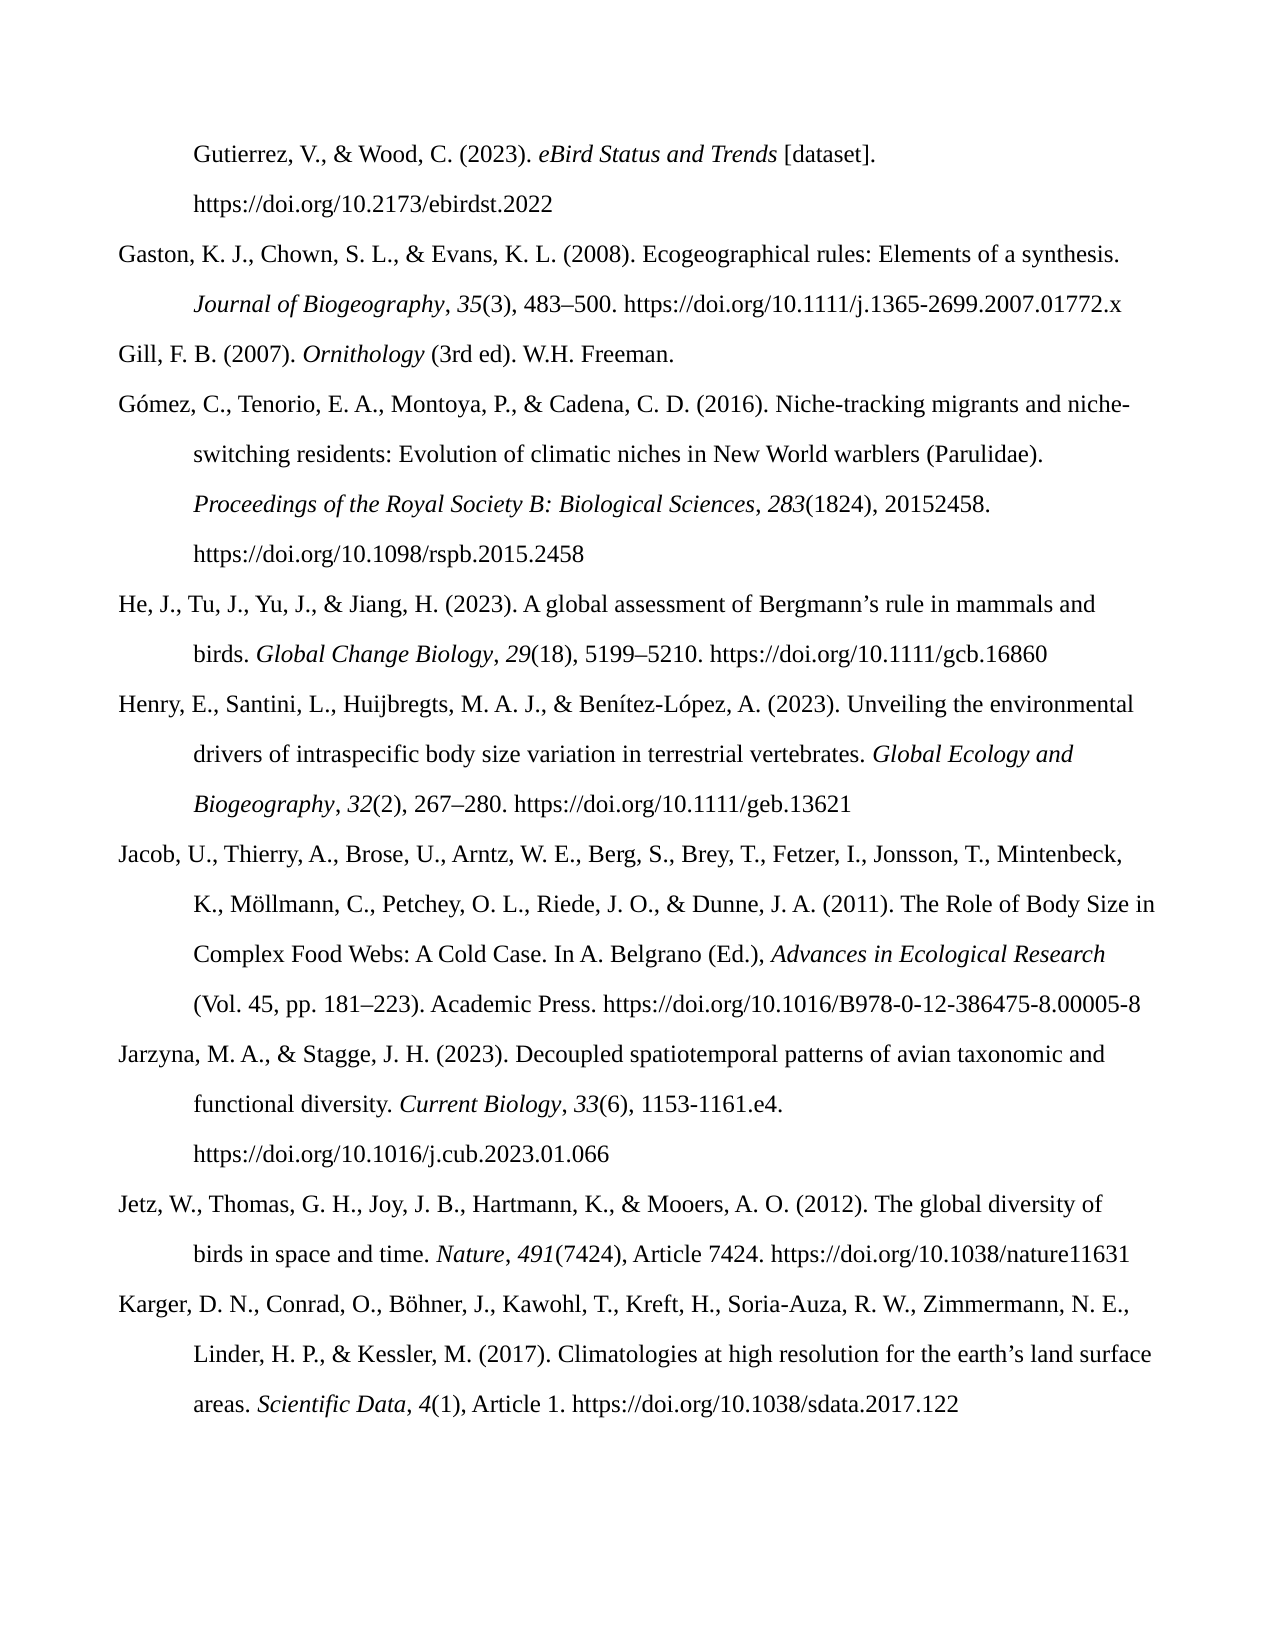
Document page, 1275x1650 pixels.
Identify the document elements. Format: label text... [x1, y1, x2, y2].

text Gaston, K. J., Chown, S. L., & Evans, K. L. (2008). Ecogeographical rules: Elements of a synthesis. Journal of Biogeography, 35(3), 483–500. https://doi.org/10.1111/j.1365-2699.2007.01772.x [118, 218, 1157, 318]
text Jetz, W., Thomas, G. H., Joy, J. B., Hartmann, K., & Mooers, A. O. (2012). The global diversity of birds in space and time. Nature, 491(7424), Article 7424. https://doi.org/10.1038/nature11631 [118, 1168, 1157, 1268]
text Henry, E., Santini, L., Huijbregts, M. A. J., & Benítez-López, A. (2023). Unveiling the environmental drivers of intraspecific body size variation in terrestrial vertebrates. Global Ecology and Biogeography, 32(2), 267–280. https://doi.org/10.1111/geb.13621 [118, 668, 1157, 818]
text Gill, F. B. (2007). Ornithology (3rd ed). W.H. Freeman. [118, 318, 1157, 368]
text Jacob, U., Thierry, A., Brose, U., Arntz, W. E., Berg, S., Brey, T., Fetzer, I., Jonsson, T., Mintenbeck, K., Möllmann, C., Petchey, O. L., Riede, J. O., & Dunne, J. A. (2011). The Role of Body Size in Complex Food Webs: A Cold Case. In A. Belgrano (Ed.), Advances in Ecological Research (Vol. 45, pp. 181–223). Academic Press. https://doi.org/10.1016/B978-0-12-386475-8.00005-8 [118, 818, 1157, 1018]
text Karger, D. N., Conrad, O., Böhner, J., Kawohl, T., Kreft, H., Soria-Auza, R. W., Zimmermann, N. E., Linder, H. P., & Kessler, M. (2017). Climatologies at high resolution for the earth’s land surface areas. Scientific Data, 4(1), Article 1. https://doi.org/10.1038/sdata.2017.122 [118, 1268, 1157, 1418]
text He, J., Tu, J., Yu, J., & Jiang, H. (2023). A global assessment of Bergmann’s rule in mammals and birds. Global Change Biology, 29(18), 5199–5210. https://doi.org/10.1111/gcb.16860 [118, 568, 1157, 668]
text Jarzyna, M. A., & Stagge, J. H. (2023). Decoupled spatiotemporal patterns of avian taxonomic and functional diversity. Current Biology, 33(6), 1153-1161.e4. https://doi.org/10.1016/j.cub.2023.01.066 [118, 1018, 1157, 1168]
text Gutierrez, V., & Wood, C. (2023). eBird Status and Trends [dataset]. https://doi.org/10.2173/ebirdst.2022 [118, 118, 1157, 218]
text Gómez, C., Tenorio, E. A., Montoya, P., & Cadena, C. D. (2016). Niche-tracking migrants and niche-switching residents: Evolution of climatic niches in New World warblers (Parulidae). Proceedings of the Royal Society B: Biological Sciences, 283(1824), 20152458. https://doi.org/10.1098/rspb.2015.2458 [118, 368, 1157, 568]
